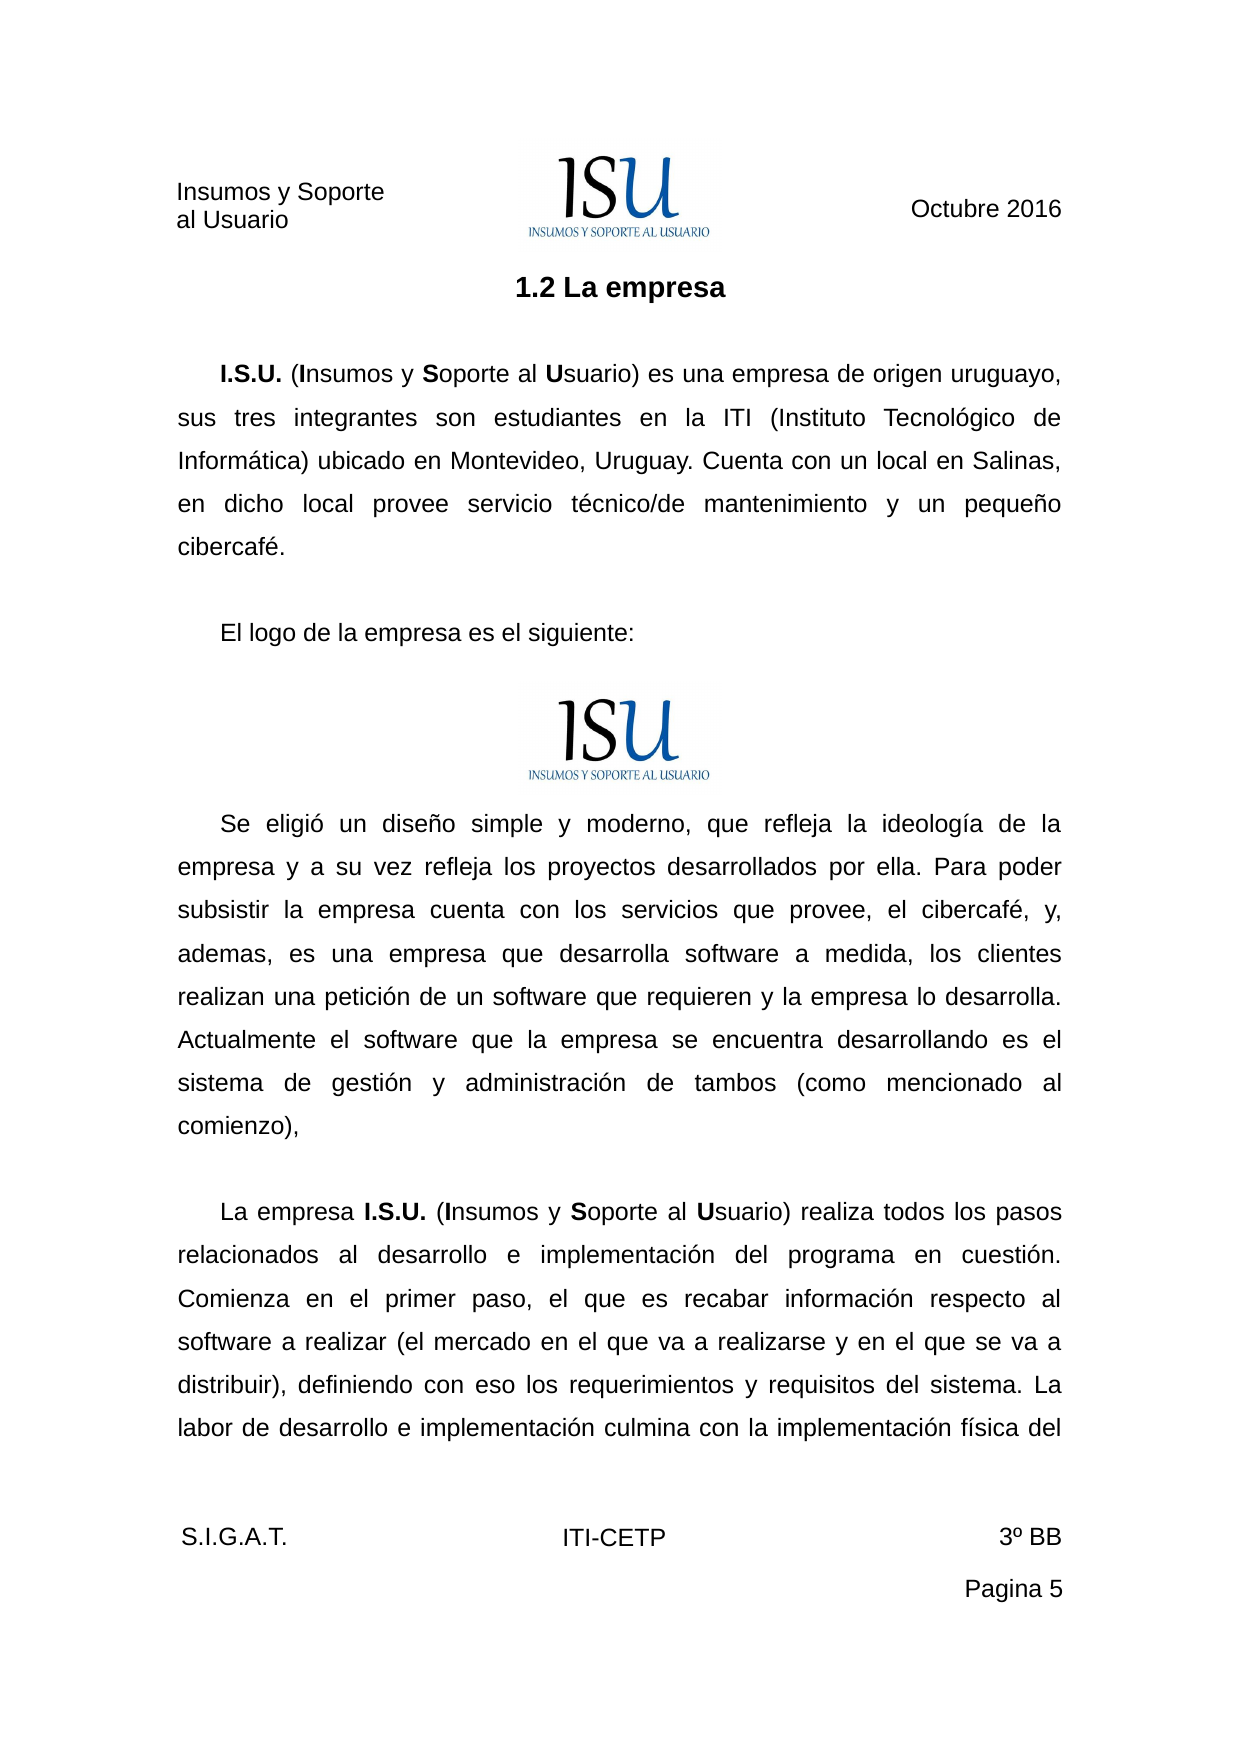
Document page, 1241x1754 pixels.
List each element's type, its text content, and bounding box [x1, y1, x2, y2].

subtitle 1.2 La empresa [177, 270, 1063, 304]
text La empresa I.S.U. (Insumos y Soporte al Usuario) realiza todos los pasos relacionados al desarrollo e implementación del programa en cuestión. Comienza en el primer paso, el que es recabar información respecto al software a realizar (el mercado en el que va a realizarse y en el que se va a distribuir), definiendo con eso los requerimientos y requisitos del sistema. La labor de desarrollo e implementación culmina con la implementación física del [177, 1197, 1063, 1442]
text I.S.U. (Insumos y Soporte al Usuario) es una empresa de origen uruguayo, sus tres integrantes son estudiantes en la ITI (Instituto Tecnológico de Informática) ubicado en Montevideo, Uruguay. Cuenta con un local en Salinas, en dicho local provee servicio técnico/de mantenimiento y un pequeño cibercafé. [177, 359, 1063, 561]
text Se eligió un diseño simple y moderno, que refleja la ideología de la empresa y a su vez refleja los proyectos desarrollados por ella. Para poder subsistir la empresa cuenta con los servicios que provee, el cibercafé, y, ademas, es una empresa que desarrolla software a medida, los clientes realizan una petición de un software que requieren y la empresa lo desarrolla. Actualmente el software que la empresa se encuentra desarrollando es el sistema de gestión y administración de tambos (como mencionado al comienzo), [177, 661, 1063, 1140]
picture [517, 138, 723, 252]
text El logo de la empresa es el siguiente: [177, 618, 1063, 647]
picture [517, 681, 723, 795]
